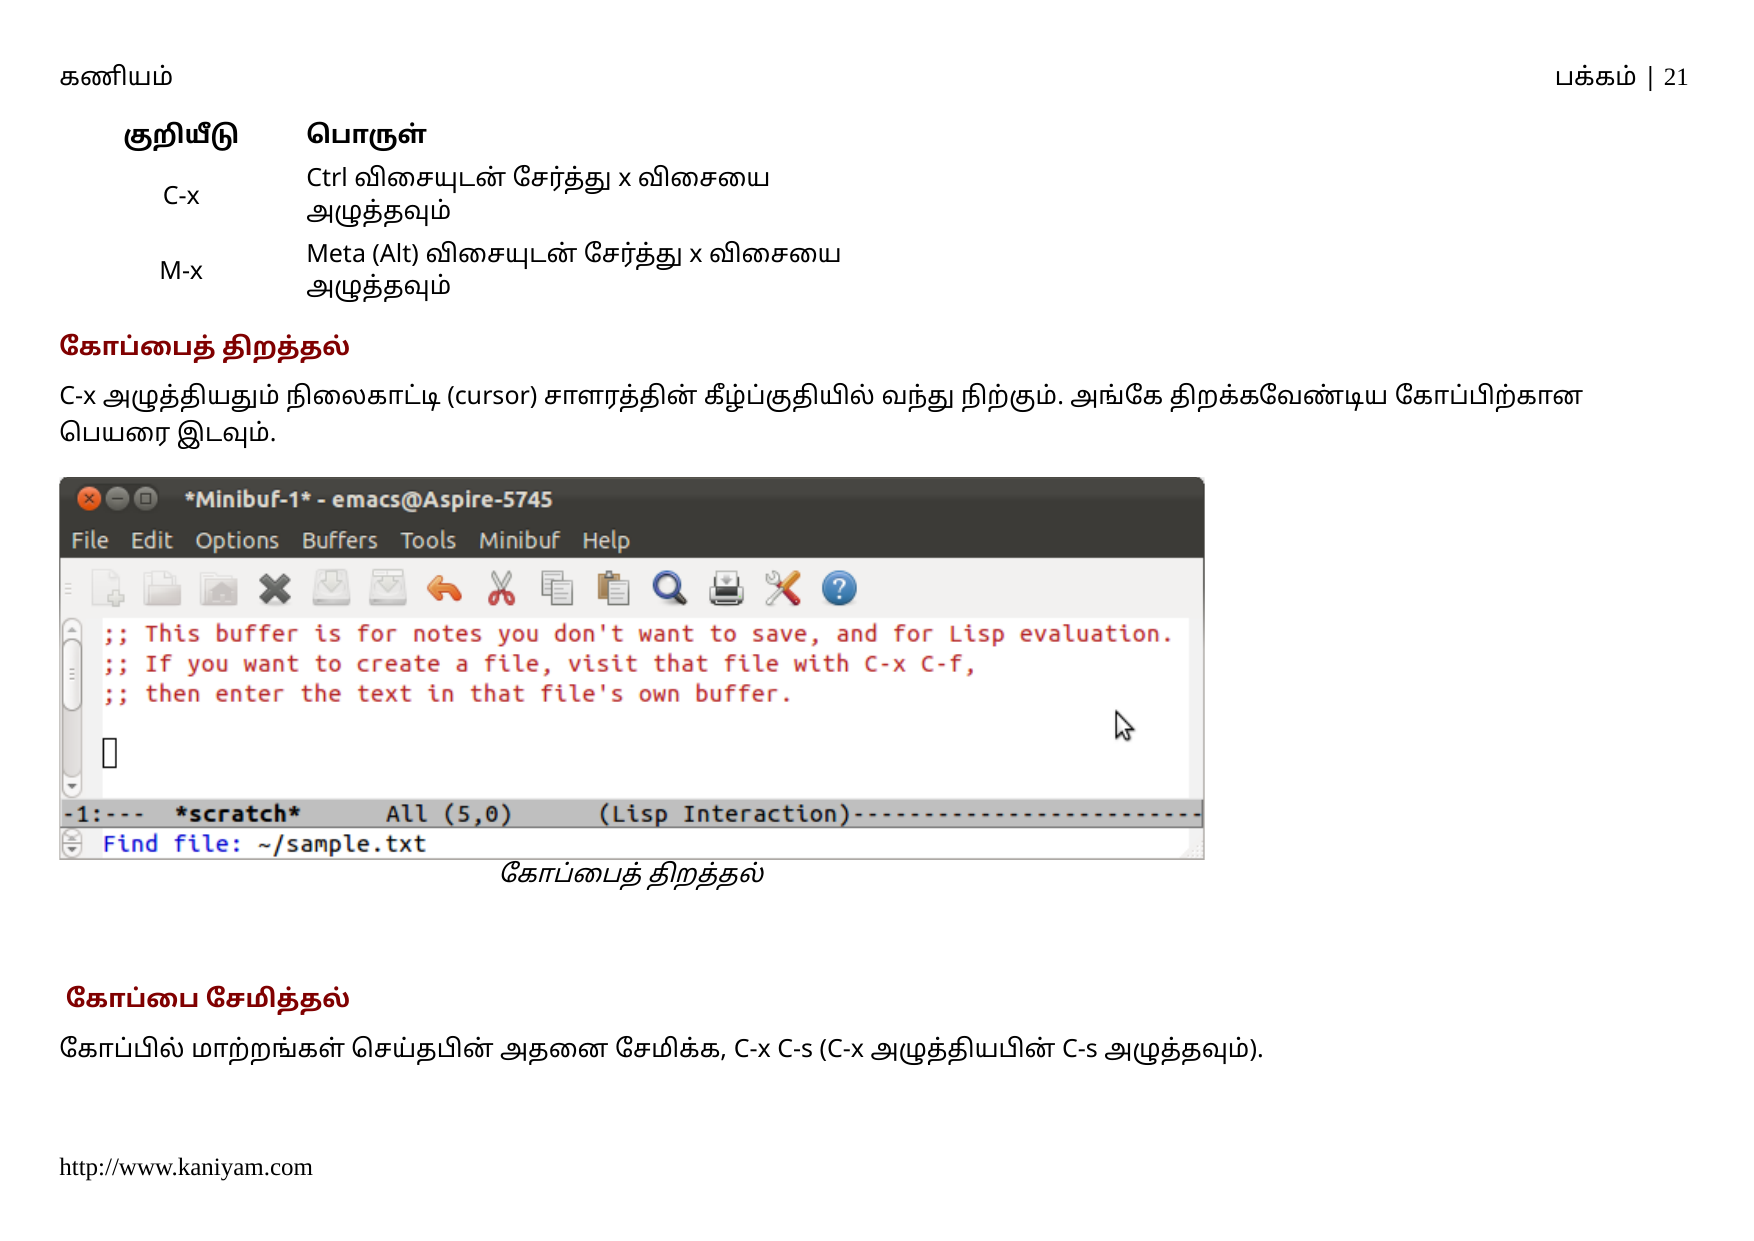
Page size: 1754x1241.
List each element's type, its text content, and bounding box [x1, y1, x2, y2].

picture [59, 477, 1205, 860]
table_cell C-x [59, 157, 303, 232]
subtitle கோப்பைத் திறத்தல் [59, 333, 1695, 365]
table_cell Ctrl விசையுடன் சேர்த்து x விசையை அழுத்தவும் [303, 157, 873, 232]
text C-x அழுத்தியதும் நிலைகாட்டி (cursor) சாளரத்தின் கீழ்ப்குதியில் வந்து நிற்கும். அங்கே திறக்கவேண்டிய கோப்பிற்கான பெயரை இடவும். [59, 378, 1695, 452]
table_cell M-x [59, 233, 303, 308]
table_header குறியீடு [59, 119, 303, 157]
subtitle கோப்பை சேமித்தல் [59, 981, 1695, 1018]
table_header பொருள் [303, 119, 873, 157]
text கோப்பைத் திறத்தல் [59, 860, 1204, 892]
text கோப்பில் மாற்றங்கள் செய்தபின் அதனை சேமிக்க, C-x C-s (C-x அழுத்தியபின் C-s அழுத்தவும்). [59, 1030, 1695, 1067]
table_cell Meta (Alt) விசையுடன் சேர்த்து x விசையை அழுத்தவும் [303, 233, 873, 308]
